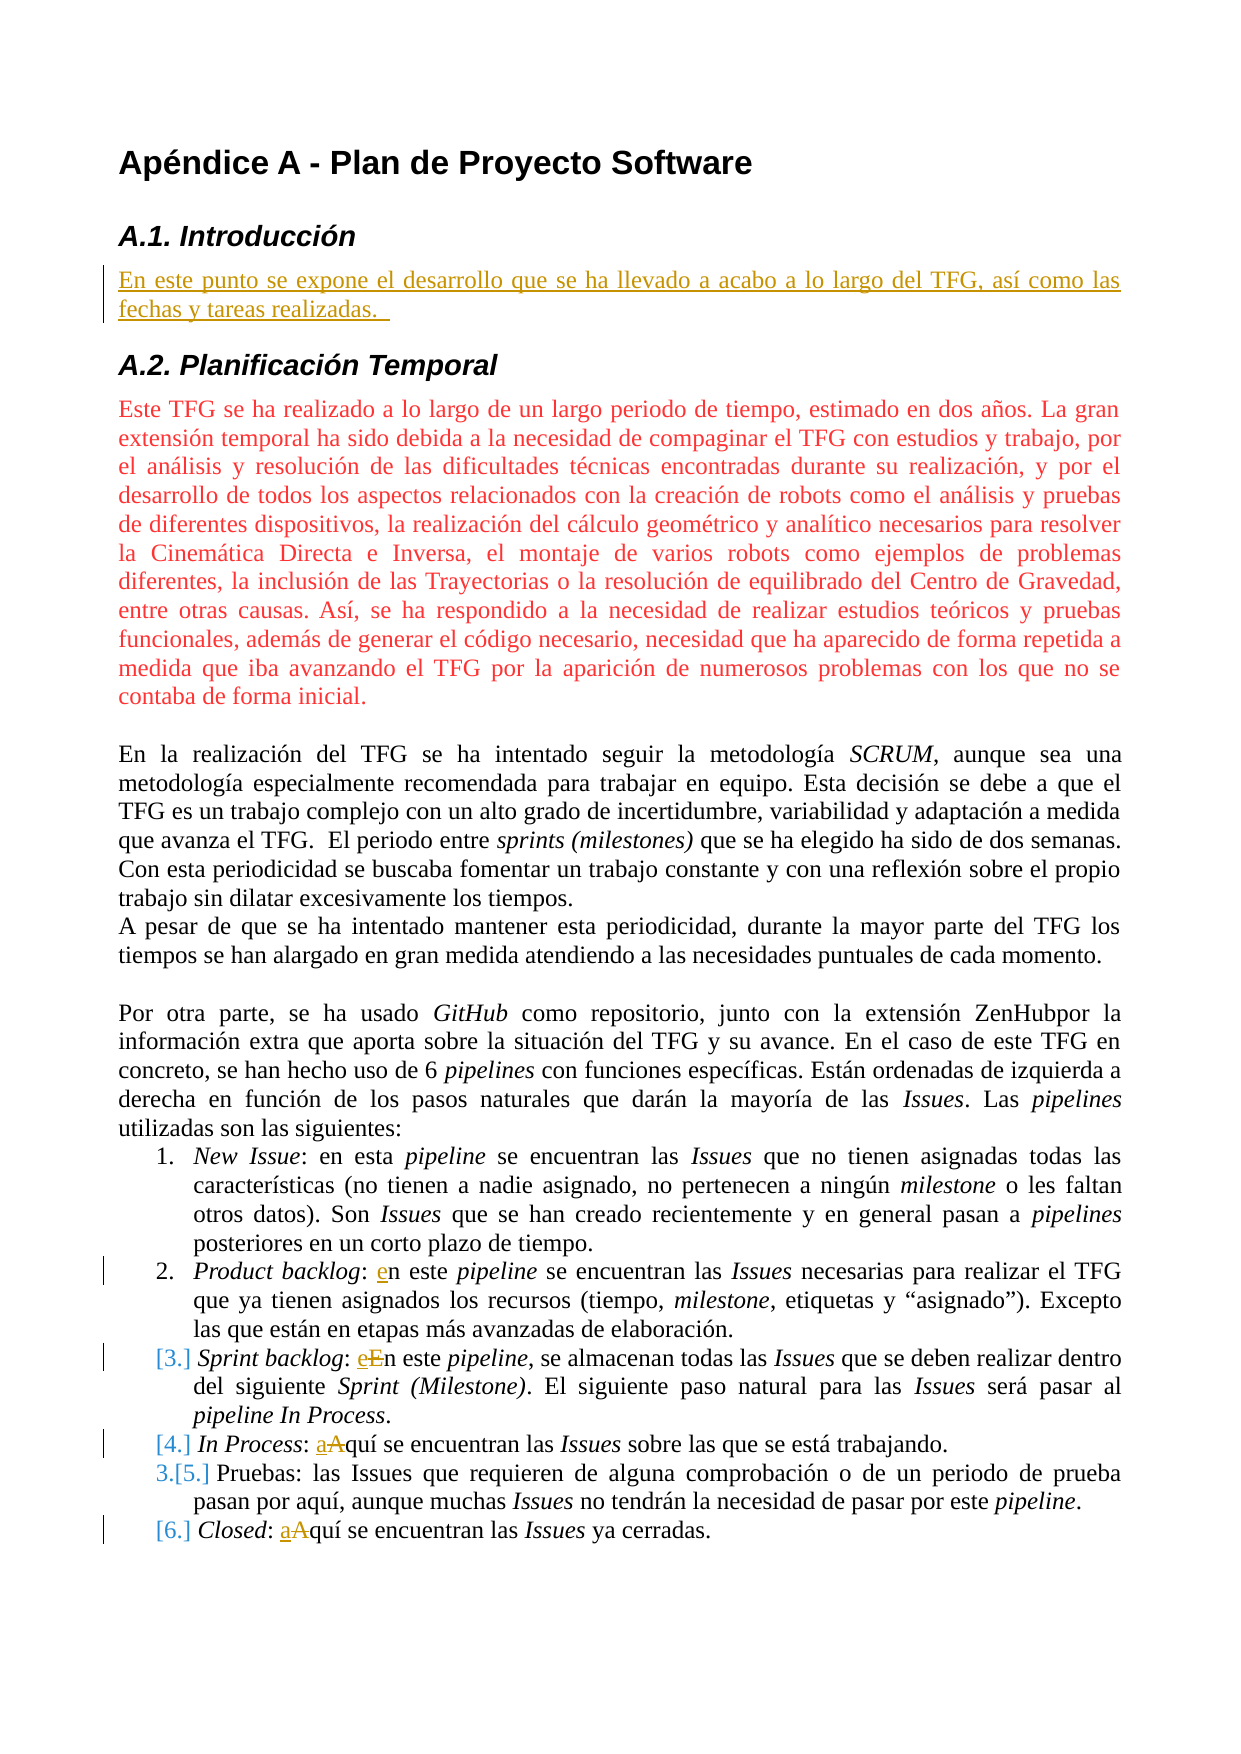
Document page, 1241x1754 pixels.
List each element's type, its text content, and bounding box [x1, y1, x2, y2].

list In Process: aquí se encuentran las Issues sobre las que se está trabajando. [156, 1429, 1122, 1458]
list Sprint backlog: en este pipeline, se almacenan todas las Issues que se deben realizar dentro del siguiente Sprint (Milestone). El siguiente paso natural para las Issues será pasar al pipeline In Process. [156, 1343, 1122, 1429]
subtitle Apéndice A - Plan de Proyecto Software [118, 143, 1122, 182]
text Por otra parte, se ha usado GitHub como repositorio, junto con la extensión ZenHubpor la información extra que aporta sobre la situación del TFG y su avance. En el caso de este TFG en concreto, se han hecho uso de 6 pipelines con funciones específicas. Están ordenadas de izquierda a derecha en función de los pasos naturales que darán la mayoría de las Issues. Las pipelines utilizadas son las siguientes: [118, 998, 1122, 1141]
list Product backlog: en este pipeline se encuentran las Issues necesarias para realizar el TFG que ya tienen asignados los recursos (tiempo, milestone, etiquetas y “asignado”). Excepto las que están en etapas más avanzadas de elaboración. [156, 1256, 1122, 1343]
subtitle A.2. Planificación Temporal [118, 348, 1122, 381]
subtitle A.1. Introducción [118, 219, 1122, 253]
text A pesar de que se ha intentado mantener esta periodicidad, durante la mayor parte del TFG los tiempos se han alargado en gran medida atendiendo a las necesidades puntuales de cada momento. [118, 911, 1122, 969]
list Closed: aquí se encuentran las Issues ya cerradas. [156, 1515, 1122, 1544]
text En la realización del TFG se ha intentado seguir la metodología SCRUM, aunque sea una metodología especialmente recomendada para trabajar en equipo. Esta decisión se debe a que el TFG es un trabajo complejo con un alto grado de incertidumbre, variabilidad y adaptación a medida que avanza el TFG. El periodo entre sprints (milestones) que se ha elegido ha sido de dos semanas. Con esta periodicidad se buscaba fomentar un trabajo constante y con una reflexión sobre el propio trabajo sin dilatar excesivamente los tiempos. [118, 739, 1122, 911]
text En este punto se expone el desarrollo que se ha llevado a acabo a lo largo del TFG, así como las fechas y tareas realizadas. [118, 265, 1122, 323]
list Pruebas: las Issues que requieren de alguna comprobación o de un periodo de prueba pasan por aquí, aunque muchas Issues no tendrán la necesidad de pasar por este pipeline. [156, 1458, 1122, 1515]
list New Issue: en esta pipeline se encuentran las Issues que no tienen asignadas todas las características (no tienen a nadie asignado, no pertenecen a ningún milestone o les faltan otros datos). Son Issues que se han creado recientemente y en general pasan a pipelines posteriores en un corto plazo de tiempo. [156, 1141, 1122, 1256]
text Este TFG se ha realizado a lo largo de un largo periodo de tiempo, estimado en dos años. La gran extensión temporal ha sido debida a la necesidad de compaginar el TFG con estudios y trabajo, por el análisis y resolución de las dificultades técnicas encontradas durante su realización, y por el desarrollo de todos los aspectos relacionados con la creación de robots como el análisis y pruebas de diferentes dispositivos, la realización del cálculo geométrico y analítico necesarios para resolver la Cinemática Directa e Inversa, el montaje de varios robots como ejemplos de problemas diferentes, la inclusión de las Trayectorias o la resolución de equilibrado del Centro de Gravedad, entre otras causas. Así, se ha respondido a la necesidad de realizar estudios teóricos y pruebas funcionales, además de generar el código necesario, necesidad que ha aparecido de forma repetida a medida que iba avanzando el TFG por la aparición de numerosos problemas con los que no se contaba de forma inicial. [118, 394, 1122, 710]
